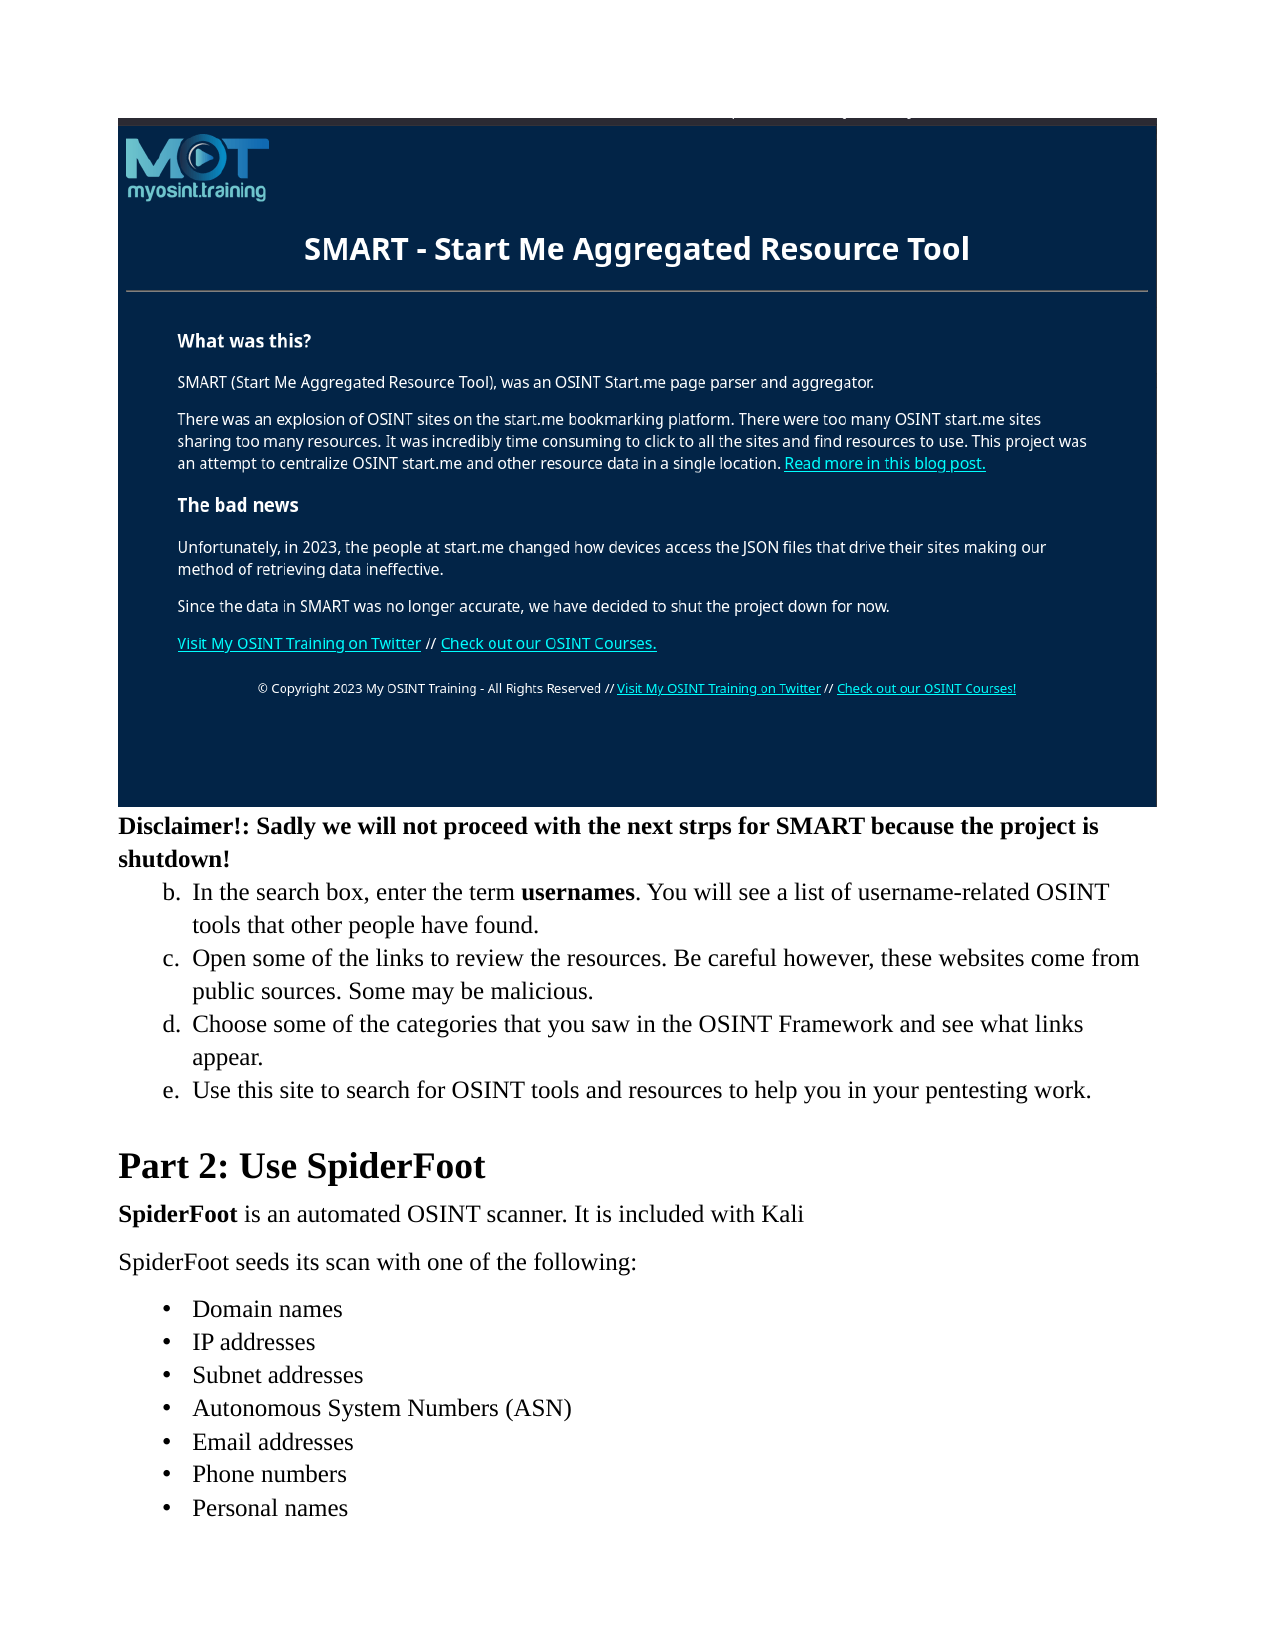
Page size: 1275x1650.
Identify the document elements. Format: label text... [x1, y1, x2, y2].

list Personal names [162, 1493, 1157, 1521]
list Phone numbers [162, 1459, 1157, 1488]
list Choose some of the categories that you saw in the OSINT Framework and see what links appear. [162, 1009, 1157, 1071]
list Open some of the links to review the resources. Be careful however, these websites come from public sources. Some may be malicious. [162, 943, 1157, 1005]
list IP addresses [162, 1327, 1157, 1356]
list Subnet addresses [162, 1361, 1157, 1389]
text SpiderFoot is an automated OSINT scanner. It is included with Kali [118, 1199, 1157, 1228]
list Use this site to search for OSINT tools and resources to help you in your pentesting work. [162, 1075, 1157, 1104]
text SpiderFoot seeds its scan with one of the following: [118, 1247, 1157, 1276]
list Domain names [162, 1294, 1157, 1323]
list Email addresses [162, 1427, 1157, 1455]
text Disclaimer!: Sadly we will not proceed with the next strps for SMART because the project is shutdown! [118, 807, 1157, 873]
list In the search box, enter the term usernames. You will see a list of username-related OSINT tools that other people have found. [162, 877, 1157, 939]
subtitle Part 2: Use SpiderFoot [118, 1144, 1157, 1187]
list Autonomous System Numbers (ASN) [162, 1393, 1157, 1422]
picture [118, 118, 1157, 807]
